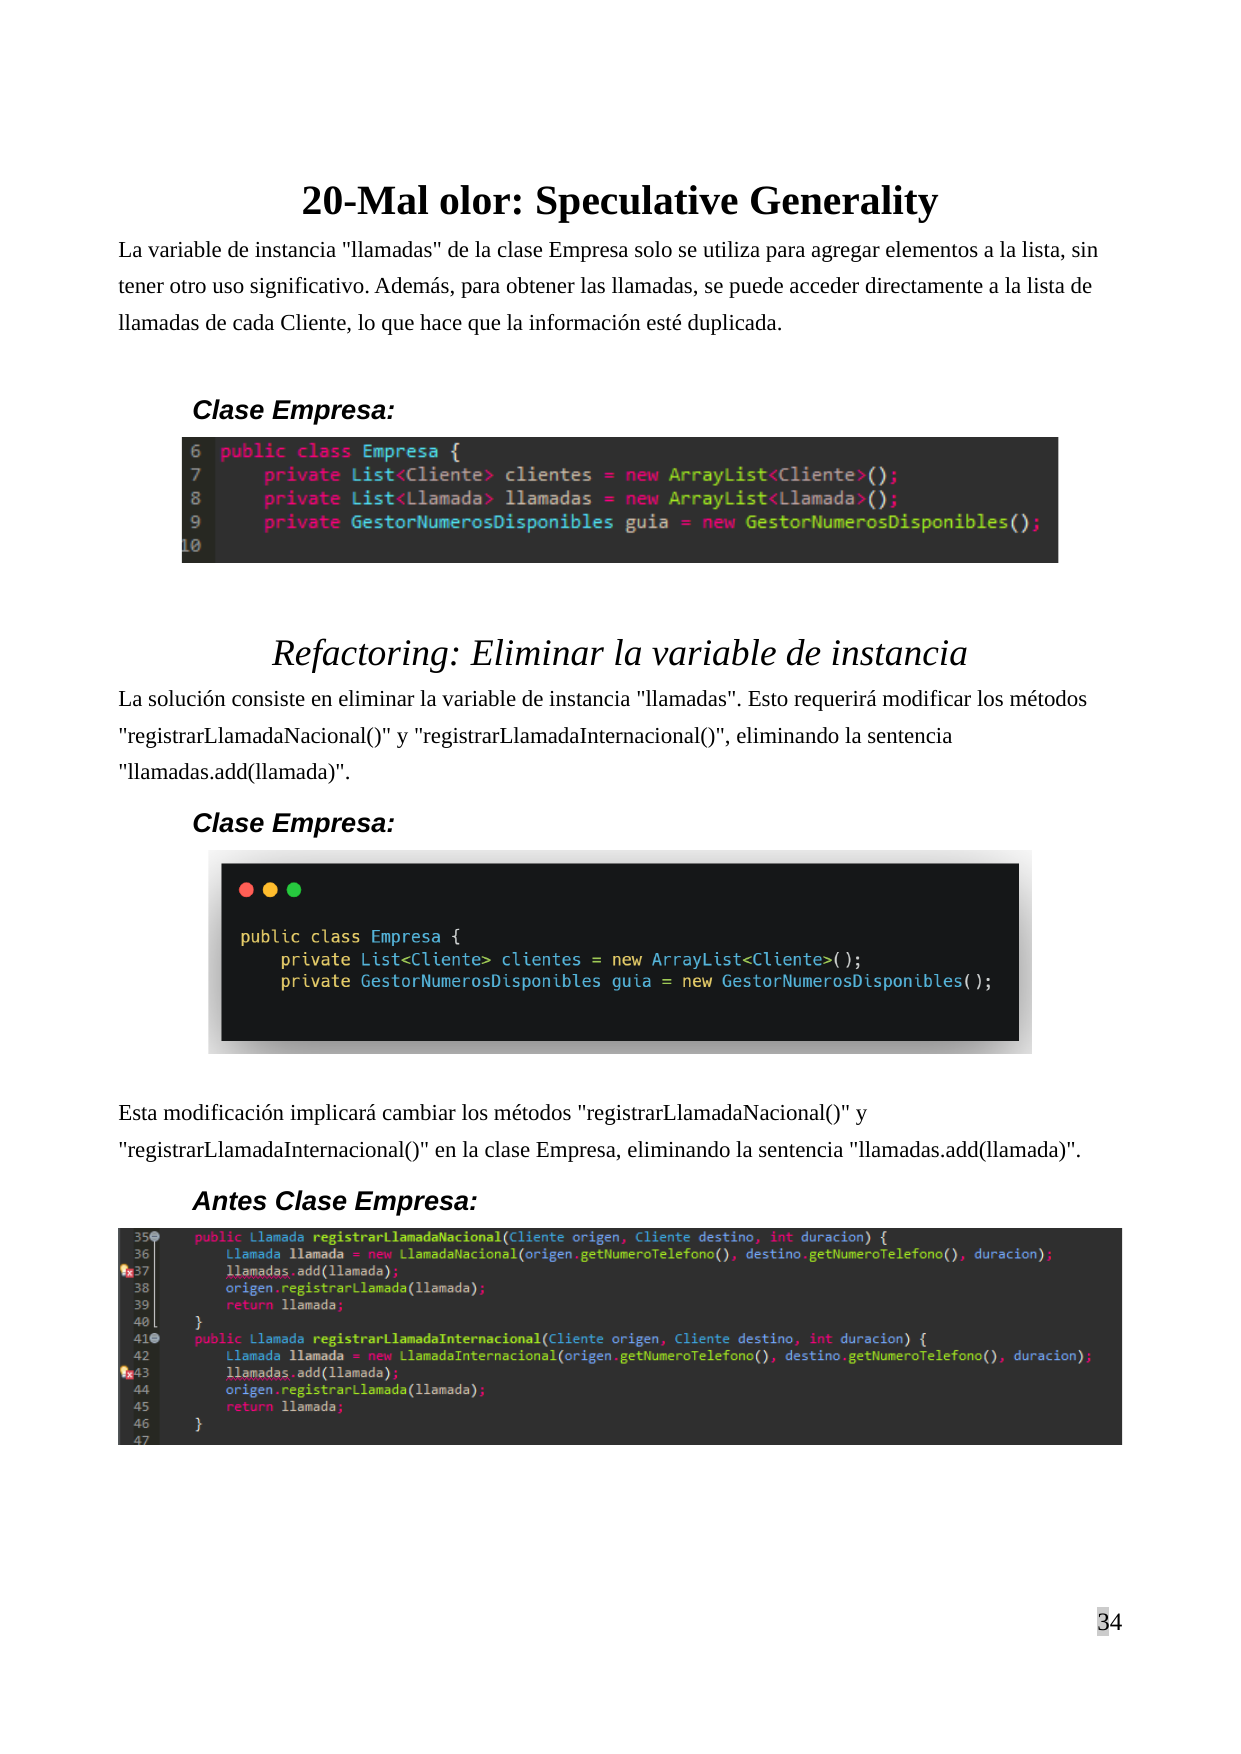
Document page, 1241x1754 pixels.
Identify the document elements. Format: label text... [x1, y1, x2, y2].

subtitle Antes Clase Empresa: [118, 1185, 1122, 1216]
picture [181, 437, 1059, 563]
subtitle Clase Empresa: [118, 807, 1122, 838]
text La solución consiste en eliminar la variable de instancia "llamadas". Esto requerirá modificar los métodos "registrarLlamadaNacional()" y "registrarLlamadaInternacional()", eliminando la sentencia "llamadas.add(llamada)". [118, 686, 1122, 784]
subtitle Clase Empresa: [118, 394, 1122, 425]
text La variable de instancia "llamadas" de la clase Empresa solo se utiliza para agregar elementos a la lista, sin tener otro uso significativo. Además, para obtener las llamadas, se puede acceder directamente a la lista de llamadas de cada Cliente, lo que hace que la información esté duplicada. [118, 236, 1122, 335]
subtitle Refactoring: Eliminar la variable de instancia [118, 630, 1122, 673]
text Esta modificación implicará cambiar los métodos "registrarLlamadaNacional()" y "registrarLlamadaInternacional()" en la clase Empresa, eliminando la sentencia "llamadas.add(llamada)". [118, 1099, 1122, 1162]
picture [118, 1228, 1123, 1445]
picture [208, 850, 1032, 1054]
subtitle 20-Mal olor: Speculative Generality [118, 118, 1122, 223]
